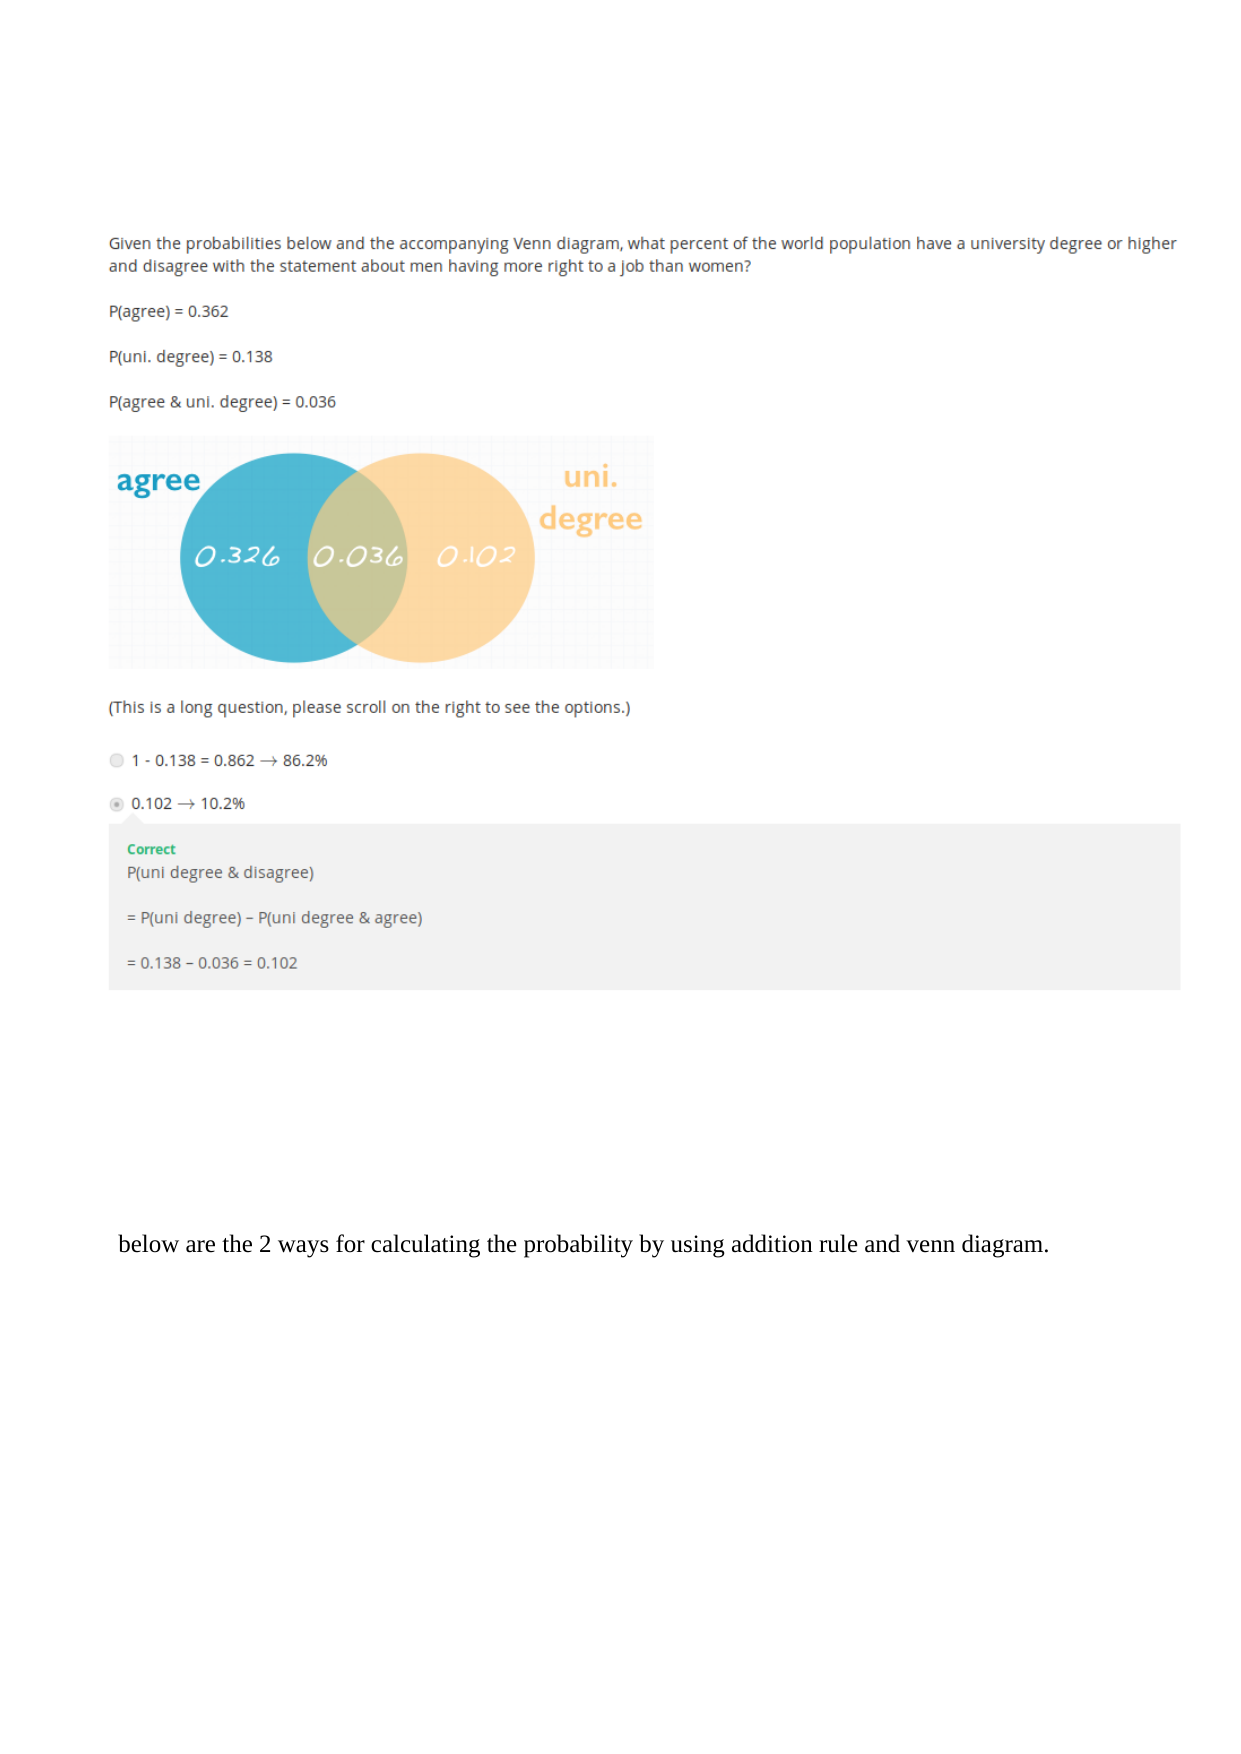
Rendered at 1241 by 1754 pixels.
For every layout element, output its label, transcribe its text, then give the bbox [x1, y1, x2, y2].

picture [87, 207, 1213, 998]
text below are the 2 ways for calculating the probability by using addition rule and venn diagram. [118, 1229, 1122, 1258]
